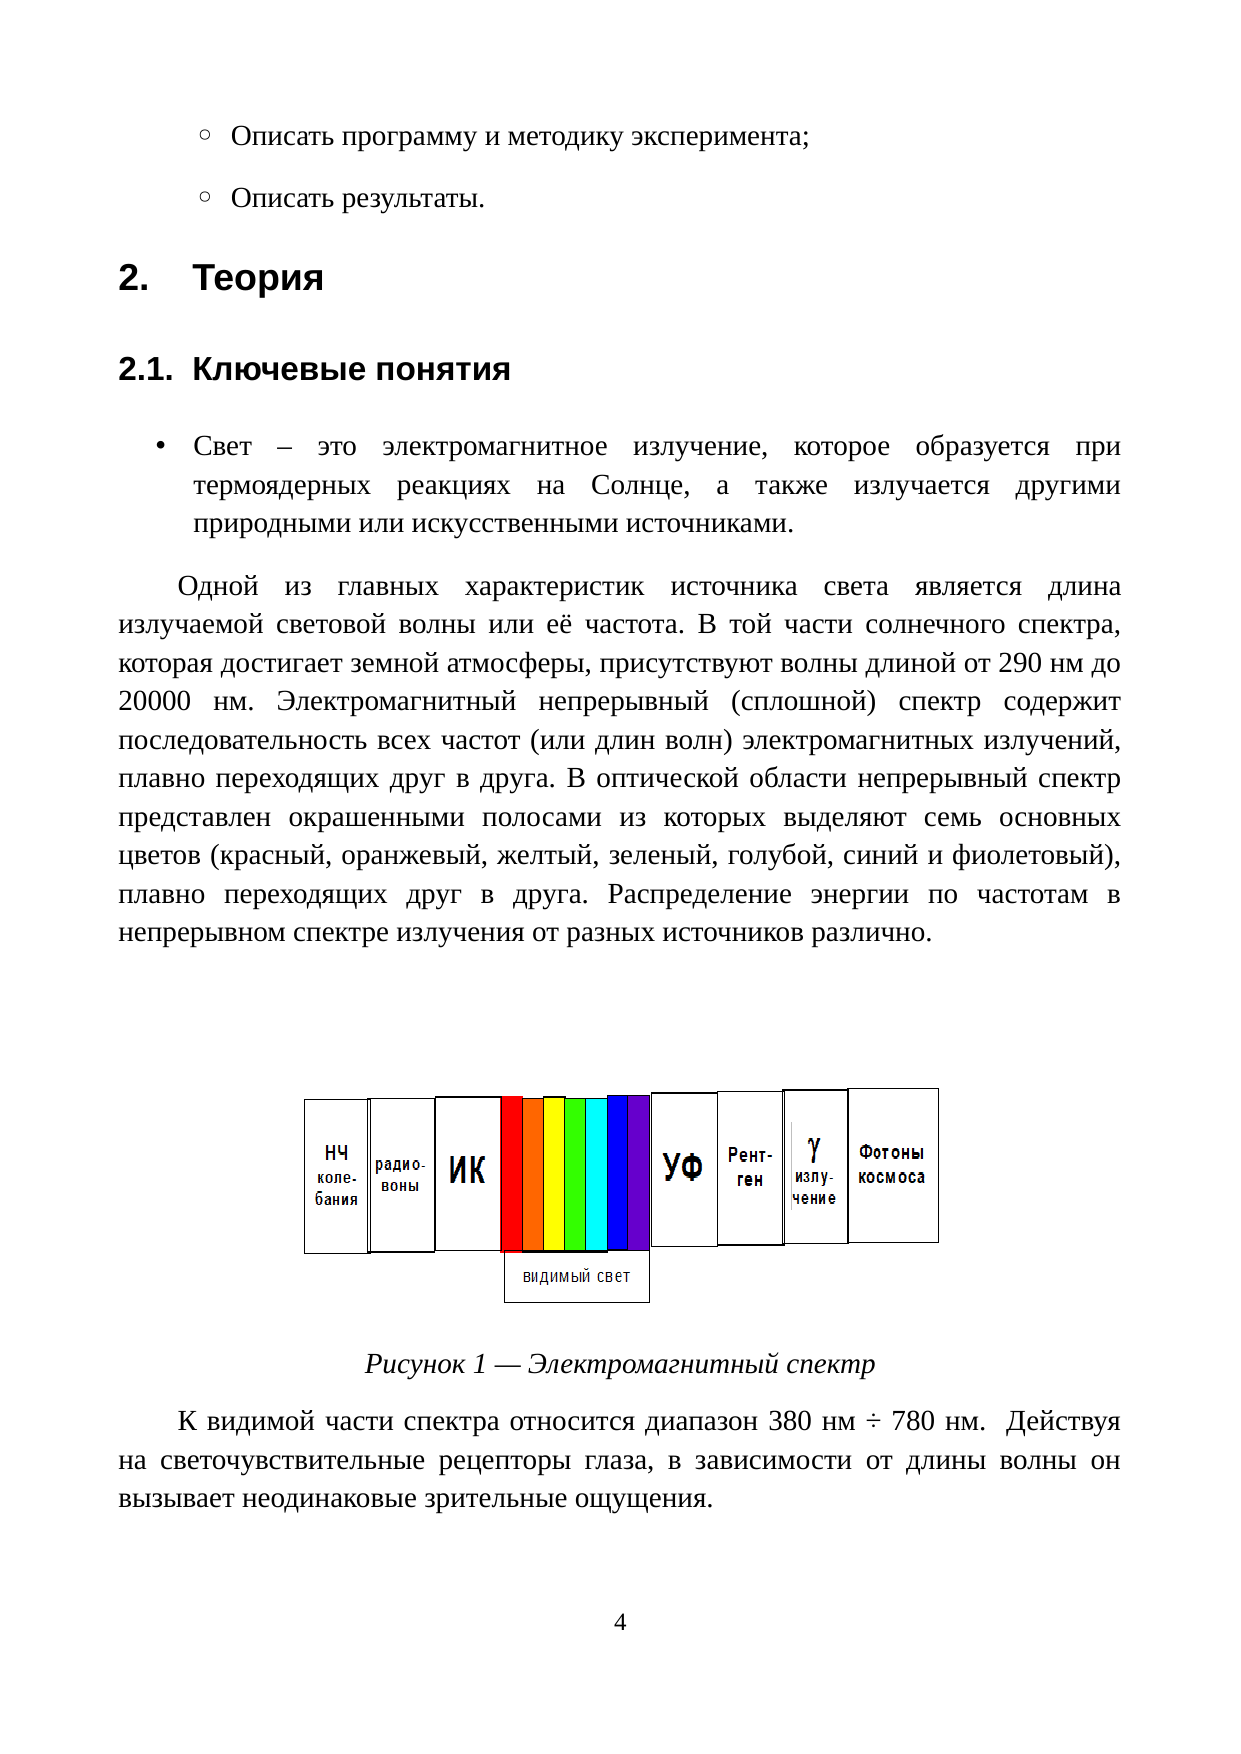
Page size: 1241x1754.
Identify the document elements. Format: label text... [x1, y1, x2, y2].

text К видимой части спектра относится диапазон 380 нм ÷ 780 нм. Действуя на светочувствительные рецепторы глаза, в зависимости от длины волны он вызывает неодинаковые зрительные ощущения. [118, 1403, 1122, 1514]
list Описать результаты. [193, 180, 1122, 214]
text Одной из главных характеристик источника света является длина излучаемой световой волны или её частота. В той части солнечного спектра, которая достигает земной атмосферы, присутствуют волны длиной от 290 нм до 20000 нм. Электромагнитный непрерывный (сплошной) спектр содержит последовательность всех частот (или длин волн) электромагнитных излучений, плавно переходящих друг в друга. В оптической области непрерывный спектр представлен окрашенными полосами из которых выделяют семь основных цветов (красный, оранжевый, желтый, зеленый, голубой, синий и фиолетовый), плавно переходящих друг в друга. Распределение энергии по частотам в непрерывном спектре излучения от разных источников различно. [118, 568, 1122, 948]
list Свет – это электромагнитное излучение, которое образуется при термоядерных реакциях на Солнце, а также излучается другими природными или искусственными источниками. [156, 428, 1122, 539]
list Описать программу и методику эксперимента; [193, 118, 1122, 152]
subtitle Теория [118, 256, 1122, 299]
subtitle Ключевые понятия [118, 349, 1122, 387]
text Рисунок 1 — Электромагнитный спектр [118, 1346, 1122, 1380]
